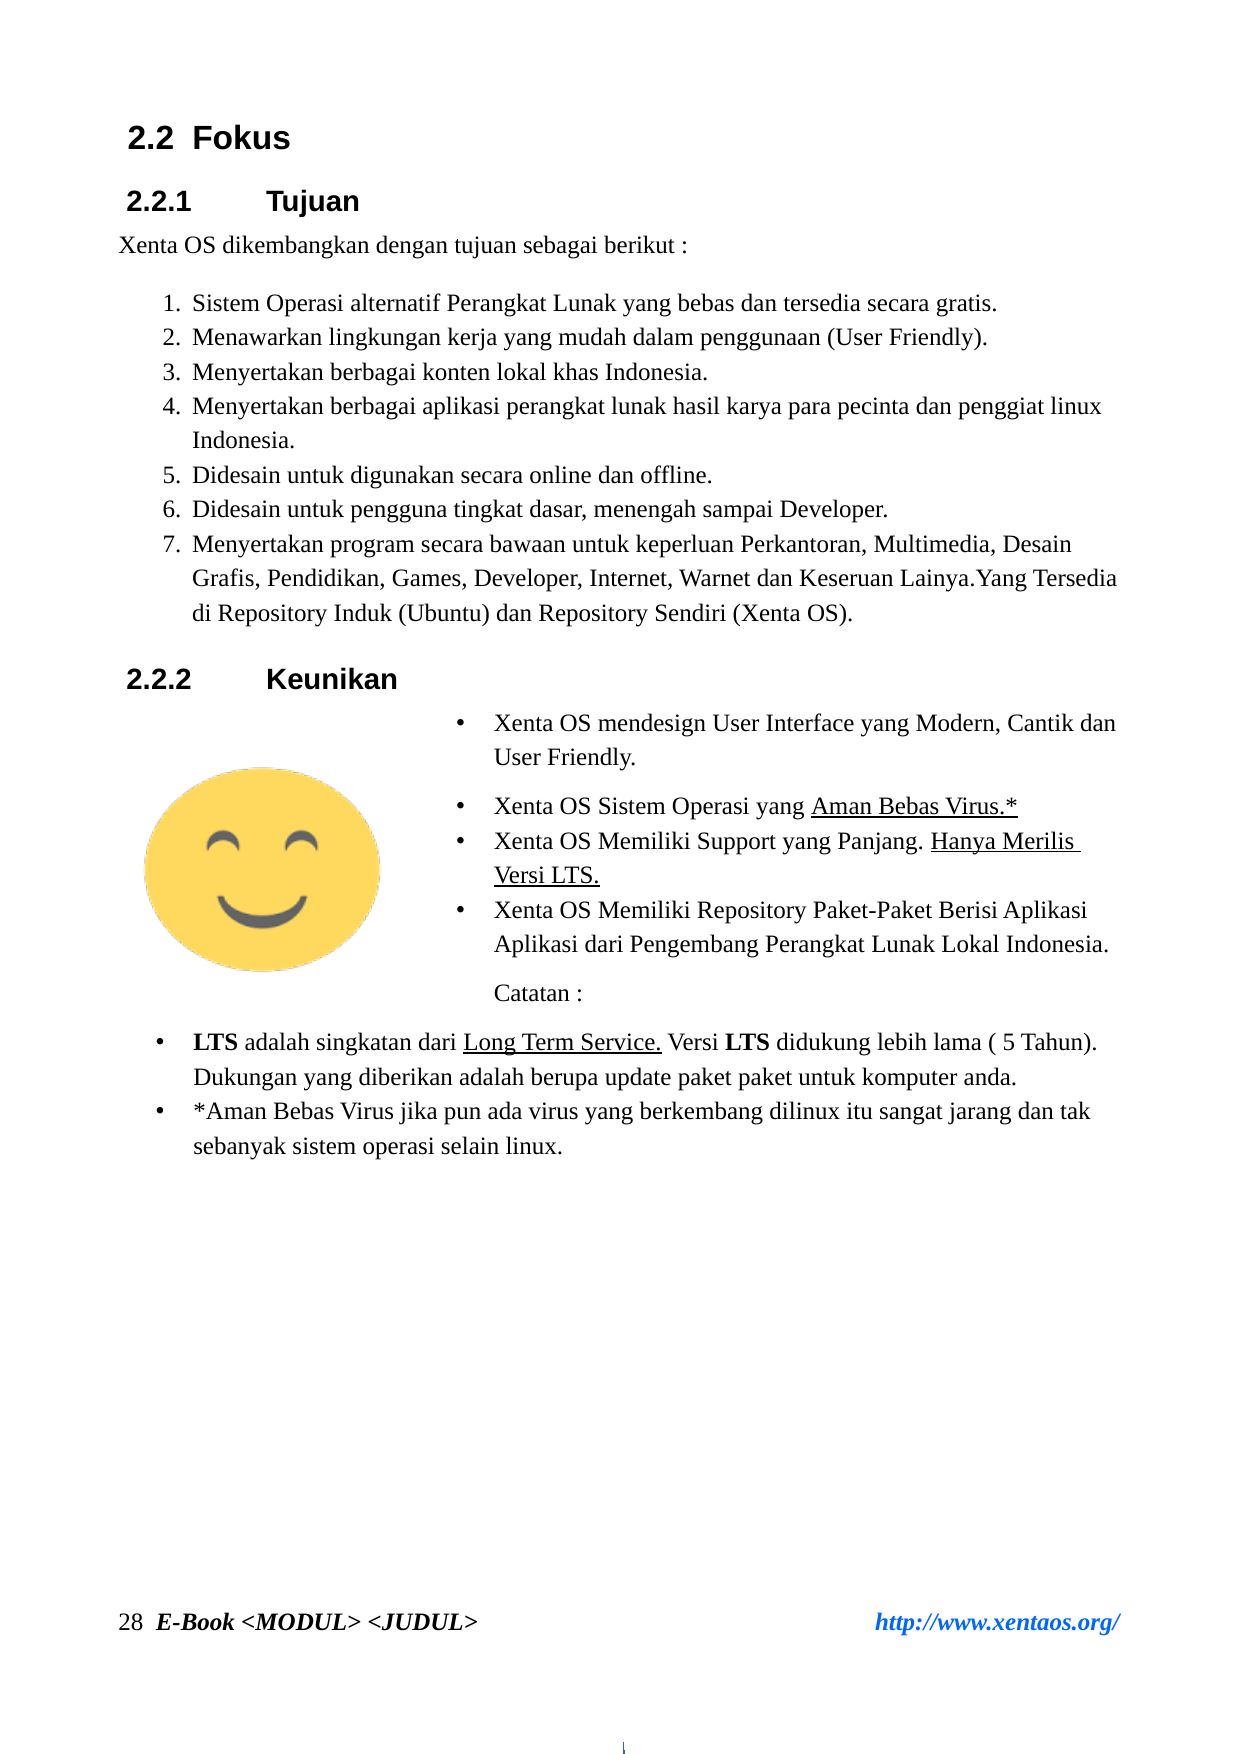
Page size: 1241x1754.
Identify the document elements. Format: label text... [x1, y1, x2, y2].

list Xenta OS Memiliki Support yang Panjang. Hanya Merilis Versi LTS. [419, 826, 1122, 889]
subtitle Fokus [118, 118, 1122, 157]
subtitle Tujuan [118, 184, 1122, 218]
list Xenta OS mendesign User Interface yang Modern, Cantik dan User Friendly. [156, 708, 1122, 771]
list Menawarkan lingkungan kerja yang mudah dalam penggunaan (User Friendly). [162, 322, 1122, 351]
list Menyertakan berbagai konten lokal khas Indonesia. [162, 357, 1122, 385]
list Xenta OS Memiliki Repository Paket-Paket Berisi Aplikasi Aplikasi dari Pengembang Perangkat Lunak Lokal Indonesia. [419, 895, 1122, 958]
list Didesain untuk digunakan secara online dan offline. [162, 460, 1122, 489]
list Didesain untuk pengguna tingkat dasar, menengah sampai Developer. [162, 494, 1122, 523]
subtitle Keunikan [118, 662, 1122, 695]
list Menyertakan berbagai aplikasi perangkat lunak hasil karya para pecinta dan penggiat linux Indonesia. [162, 391, 1122, 454]
list *Aman Bebas Virus jika pun ada virus yang berkembang dilinux itu sangat jarang dan tak sebanyak sistem operasi selain linux. [156, 1096, 1122, 1159]
list Sistem Operasi alternatif Perangkat Lunak yang bebas dan tersedia secara gratis. [162, 288, 1122, 316]
list LTS adalah singkatan dari Long Term Service. Versi LTS didukung lebih lama ( 5 Tahun). Dukungan yang diberikan adalah berupa update paket paket untuk komputer anda. [156, 1027, 1122, 1091]
list Xenta OS Sistem Operasi yang Aman Bebas Virus.* [419, 791, 1122, 820]
list Catatan : [419, 978, 1122, 1007]
picture [106, 714, 419, 1027]
text Xenta OS dikembangkan dengan tujuan sebagai berikut : [118, 230, 1122, 259]
list Menyertakan program secara bawaan untuk keperluan Perkantoran, Multimedia, Desain Grafis, Pendidikan, Games, Developer, Internet, Warnet dan Keseruan Lainya.Yang Tersedia di Repository Induk (Ubuntu) dan Repository Sendiri (Xenta OS). [162, 529, 1122, 627]
